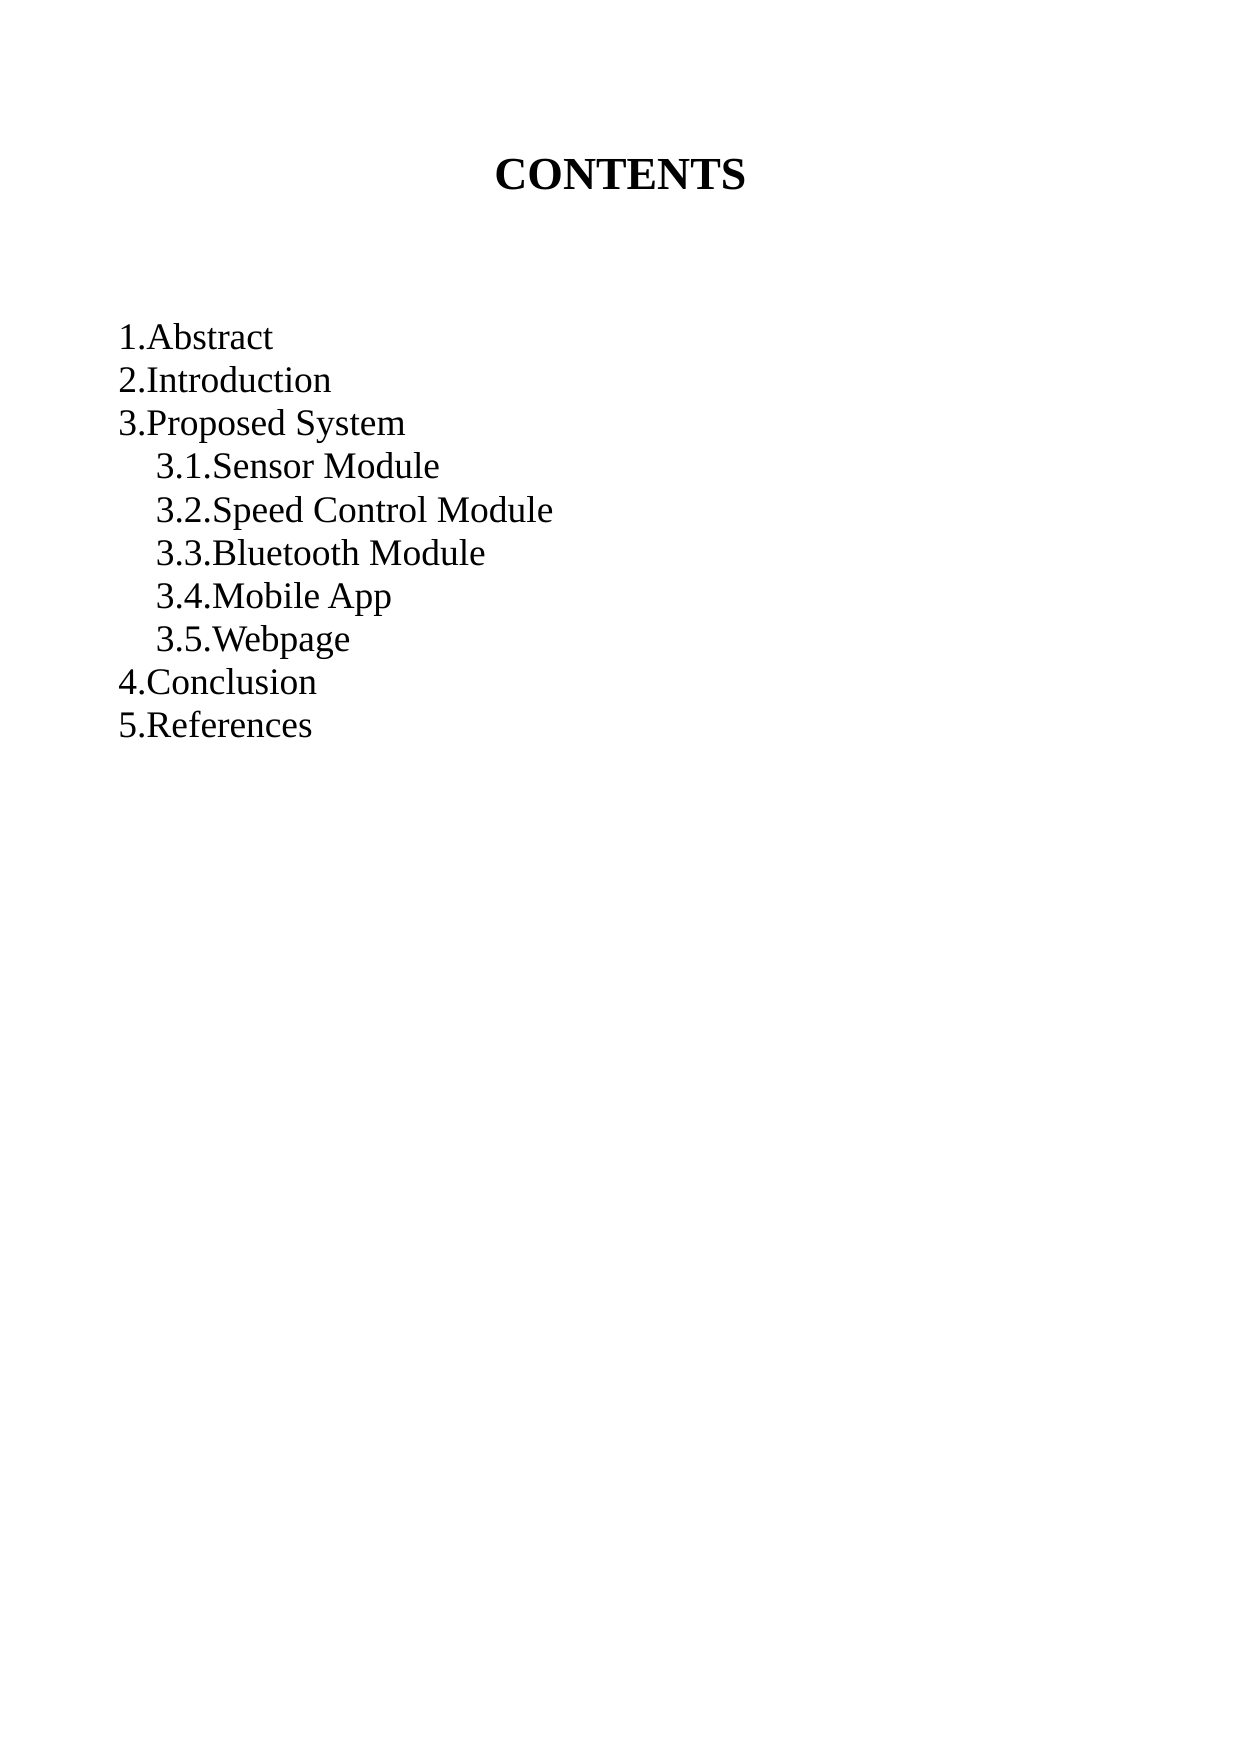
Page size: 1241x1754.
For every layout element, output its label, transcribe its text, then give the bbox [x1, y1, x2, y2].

text 3.Proposed System [118, 401, 1122, 444]
text 4.Conclusion [118, 659, 1122, 703]
text 3.3.Bluetooth Module [118, 530, 1122, 573]
text CONTENTS [118, 147, 1122, 199]
text 3.5.Webpage [118, 616, 1122, 659]
text 3.4.Mobile App [118, 573, 1122, 616]
text 1.Abstract [118, 314, 1122, 358]
text 5.References [118, 703, 1122, 746]
text 2.Introduction [118, 358, 1122, 401]
text 3.1.Sensor Module [118, 444, 1122, 487]
text 3.2.Speed Control Module [118, 487, 1122, 530]
